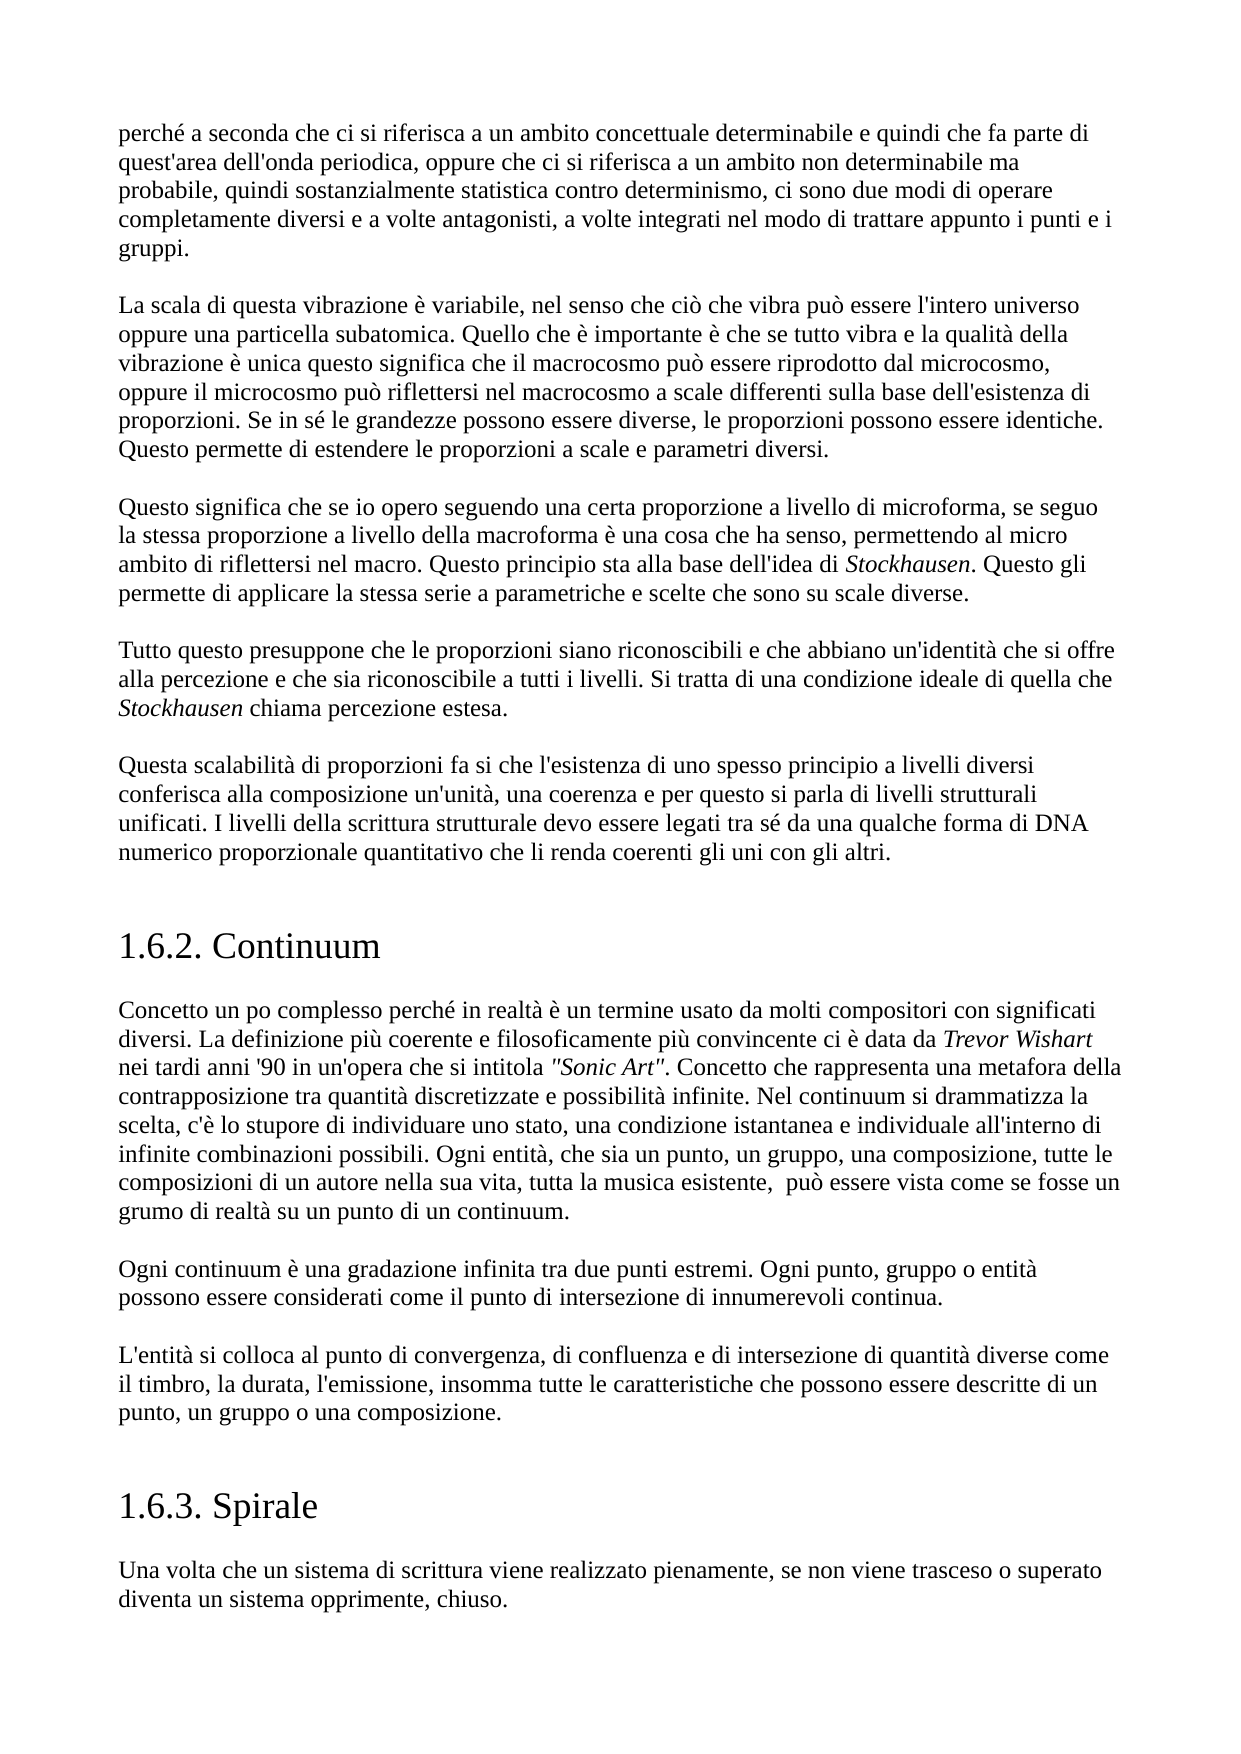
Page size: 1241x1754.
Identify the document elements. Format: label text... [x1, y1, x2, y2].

text perché a seconda che ci si riferisca a un ambito concettuale determinabile e quindi che fa parte di quest'area dell'onda periodica, oppure che ci si riferisca a un ambito non determinabile ma probabile, quindi sostanzialmente statistica contro determinismo, ci sono due modi di operare completamente diversi e a volte antagonisti, a volte integrati nel modo di trattare appunto i punti e i gruppi. La scala di questa vibrazione è variabile, nel senso che ciò che vibra può essere l'intero universo oppure una particella subatomica. Quello che è importante è che se tutto vibra e la qualità della vibrazione è unica questo significa che il macrocosmo può essere riprodotto dal microcosmo, oppure il microcosmo può riflettersi nel macrocosmo a scale differenti sulla base dell'esistenza di proporzioni. Se in sé le grandezze possono essere diverse, le proporzioni possono essere identiche. Questo permette di estendere le proporzioni a scale e parametri diversi. Questo significa che se io opero seguendo una certa proporzione a livello di microforma, se seguo la stessa proporzione a livello della macroforma è una cosa che ha senso, permettendo al micro ambito di riflettersi nel macro. Questo principio sta alla base dell'idea di Stockhausen. Questo gli permette di applicare la stessa serie a parametriche e scelte che sono su scale diverse. Tutto questo presuppone che le proporzioni siano riconoscibili e che abbiano un'identità che si offre alla percezione e che sia riconoscibile a tutti i livelli. Si tratta di una condizione ideale di quella che Stockhausen chiama percezione estesa. Questa scalabilità di proporzioni fa si che l'esistenza di uno spesso principio a livelli diversi conferisca alla composizione un'unità, una coerenza e per questo si parla di livelli strutturali unificati. I livelli della scrittura strutturale devo essere legati tra sé da una qualche forma di DNA numerico proporzionale quantitativo che li renda coerenti gli uni con gli altri. [118, 118, 1122, 866]
text 1.6.3. Spirale Una volta che un sistema di scrittura viene realizzato pienamente, se non viene trasceso o superato diventa un sistema opprimente, chiuso. [118, 1484, 1122, 1613]
text 1.6.2. Continuum Concetto un po complesso perché in realtà è un termine usato da molti compositori con significati diversi. La definizione più coerente e filosoficamente più convincente ci è data da Trevor Wishart nei tardi anni '90 in un'opera che si intitola "Sonic Art". Concetto che rappresenta una metafora della contrapposizione tra quantità discretizzate e possibilità infinite. Nel continuum si drammatizza la scelta, c'è lo stupore di individuare uno stato, una condizione istantanea e individuale all'interno di infinite combinazioni possibili. Ogni entità, che sia un punto, un gruppo, una composizione, tutte le composizioni di un autore nella sua vita, tutta la musica esistente, può essere vista come se fosse un grumo di realtà su un punto di un continuum. Ogni continuum è una gradazione infinita tra due punti estremi. Ogni punto, gruppo o entità possono essere considerati come il punto di intersezione di innumerevoli continua. L'entità si colloca al punto di convergenza, di confluenza e di intersezione di quantità diverse come il timbro, la durata, l'emissione, insomma tutte le caratteristiche che possono essere descritte di un punto, un gruppo o una composizione. [118, 923, 1122, 1426]
